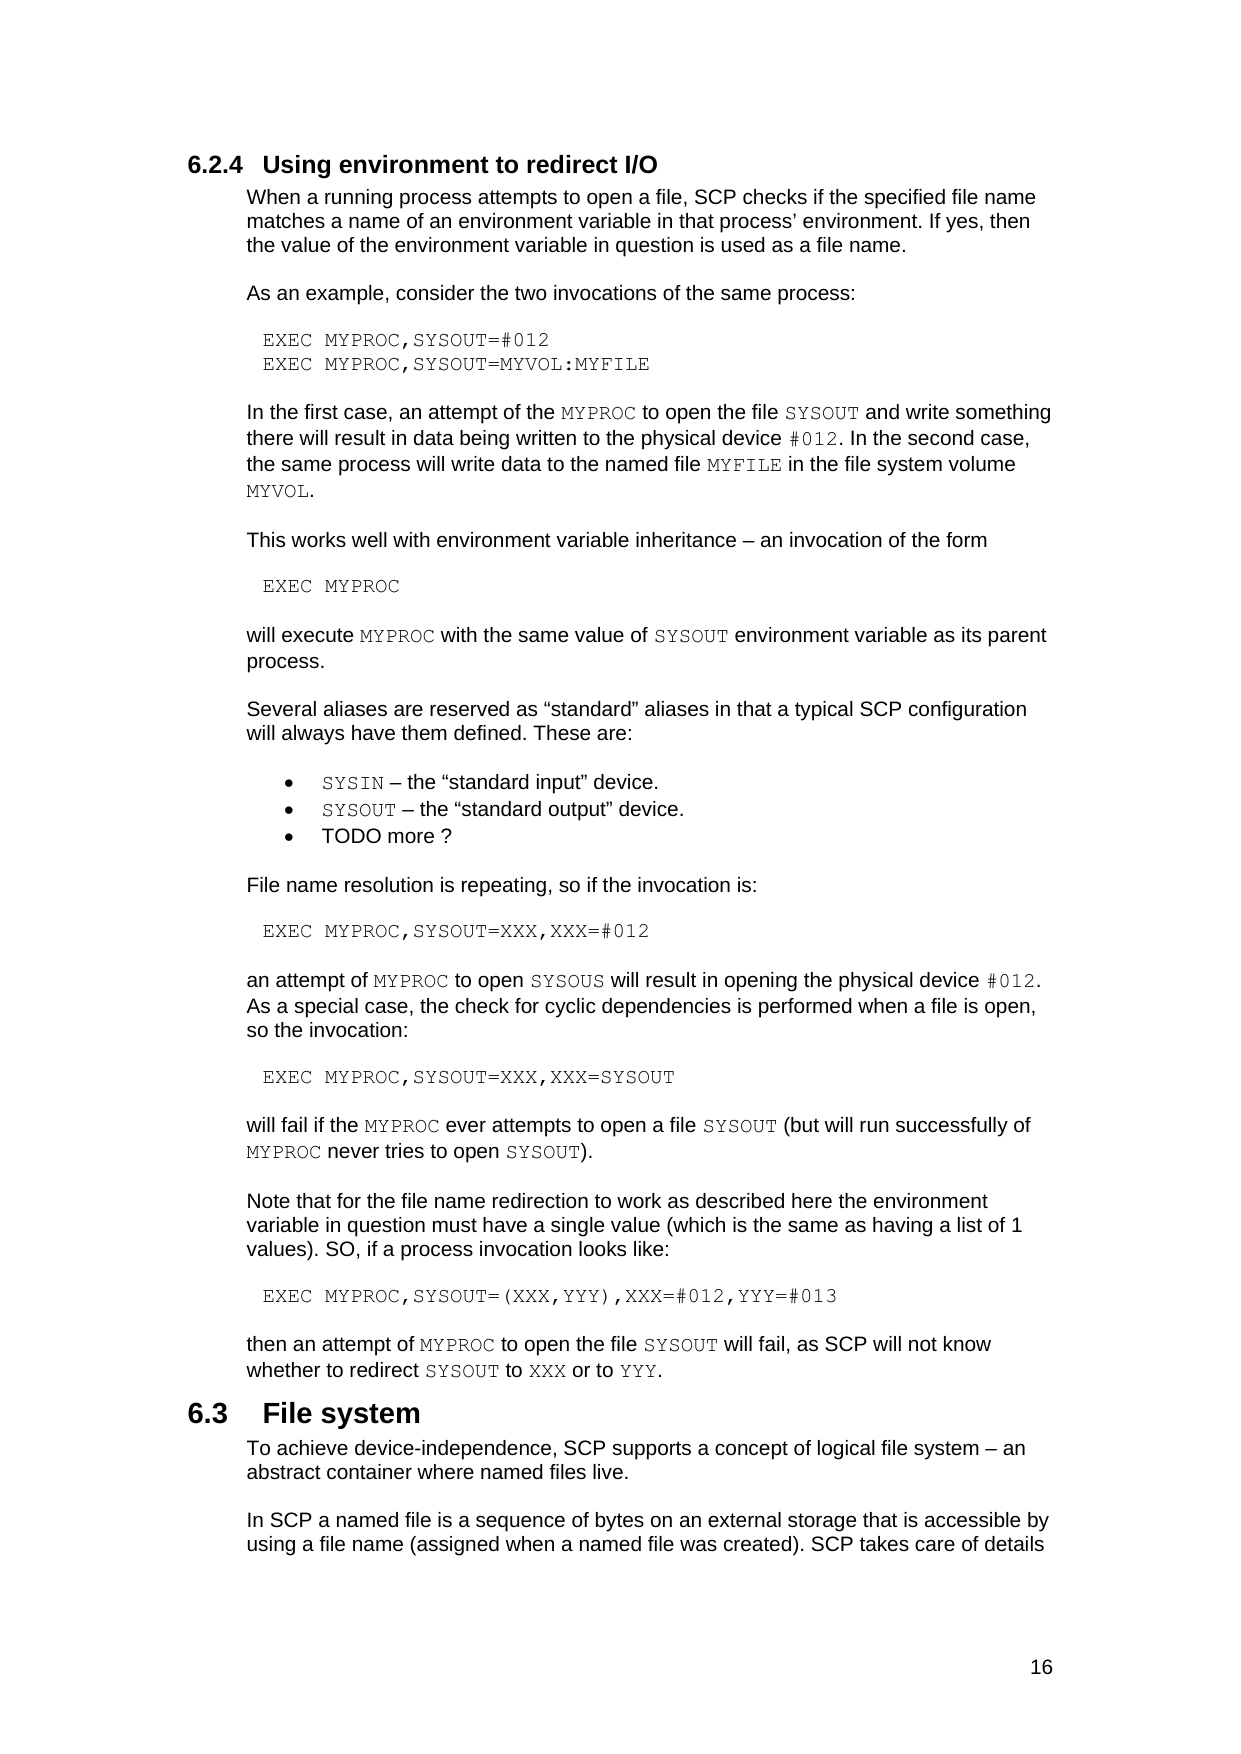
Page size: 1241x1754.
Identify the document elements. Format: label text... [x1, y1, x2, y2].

list TODO more ? [284, 823, 1053, 848]
text EXEC MYPROC,SYSOUT=XXX,XXX=#012 [262, 920, 1053, 944]
text In the first case, an attempt of the MYPROC to open the file SYSOUT and write something there will result in data being written to the physical device #012. In the second case, the same process will write data to the named file MYFILE in the file system volume MYVOL. [246, 400, 1053, 503]
text EXEC MYPROC,SYSOUT=MYVOL:MYFILE [262, 352, 1053, 376]
text EXEC MYPROC,SYSOUT=#012 [262, 329, 1053, 352]
text This works well with environment variable inheritance – an invocation of the form [246, 527, 1053, 551]
text EXEC MYPROC,SYSOUT=(XXX,YYY),XXX=#012,YYY=#013 [262, 1285, 1053, 1308]
list SYSIN – the “standard input” device. [284, 768, 1053, 796]
text EXEC MYPROC,SYSOUT=XXX,XXX=SYSOUT [262, 1066, 1053, 1089]
text Note that for the file name redirection to work as described here the environment variable in question must have a single value (which is the same as having a list of 1 values). SO, if a process invocation looks like: [246, 1189, 1053, 1261]
text As an example, consider the two invocations of the same process: [246, 281, 1053, 305]
text In SCP a named file is a sequence of bytes on an external storage that is accessible by using a file name (assigned when a named file was created). SCP takes care of details [246, 1508, 1053, 1556]
text will fail if the MYPROC ever attempts to open a file SYSOUT (but will run successfully of MYPROC never tries to open SYSOUT). [246, 1113, 1053, 1165]
text When a running process attempts to open a file, SCP checks if the specified file name matches a name of an environment variable in that process’ environment. If yes, then the value of the environment variable in question is used as a file name. [246, 185, 1053, 257]
text then an attempt of MYPROC to open the file SYSOUT will fail, as SCP will not know whether to redirect SYSOUT to XXX or to YYY. [246, 1332, 1053, 1384]
text EXEC MYPROC [262, 575, 1053, 599]
subtitle Using environment to redirect I/O [187, 150, 1053, 179]
text an attempt of MYPROC to open SYSOUS will result in opening the physical device #012. As a special case, the check for cyclic dependencies is performed when a file is open, so the invocation: [246, 968, 1053, 1042]
text File name resolution is repeating, so if the invocation is: [246, 872, 1053, 896]
text will execute MYPROC with the same value of SYSOUT environment variable as its parent process. [246, 623, 1053, 673]
list SYSOUT – the “standard output” device. [284, 796, 1053, 823]
text Several aliases are reserved as “standard” aliases in that a typical SCP configuration will always have them defined. These are: [246, 697, 1053, 744]
subtitle File system [187, 1396, 1053, 1430]
text To achieve device-independence, SCP supports a concept of logical file system – an abstract container where named files live. [246, 1436, 1053, 1484]
